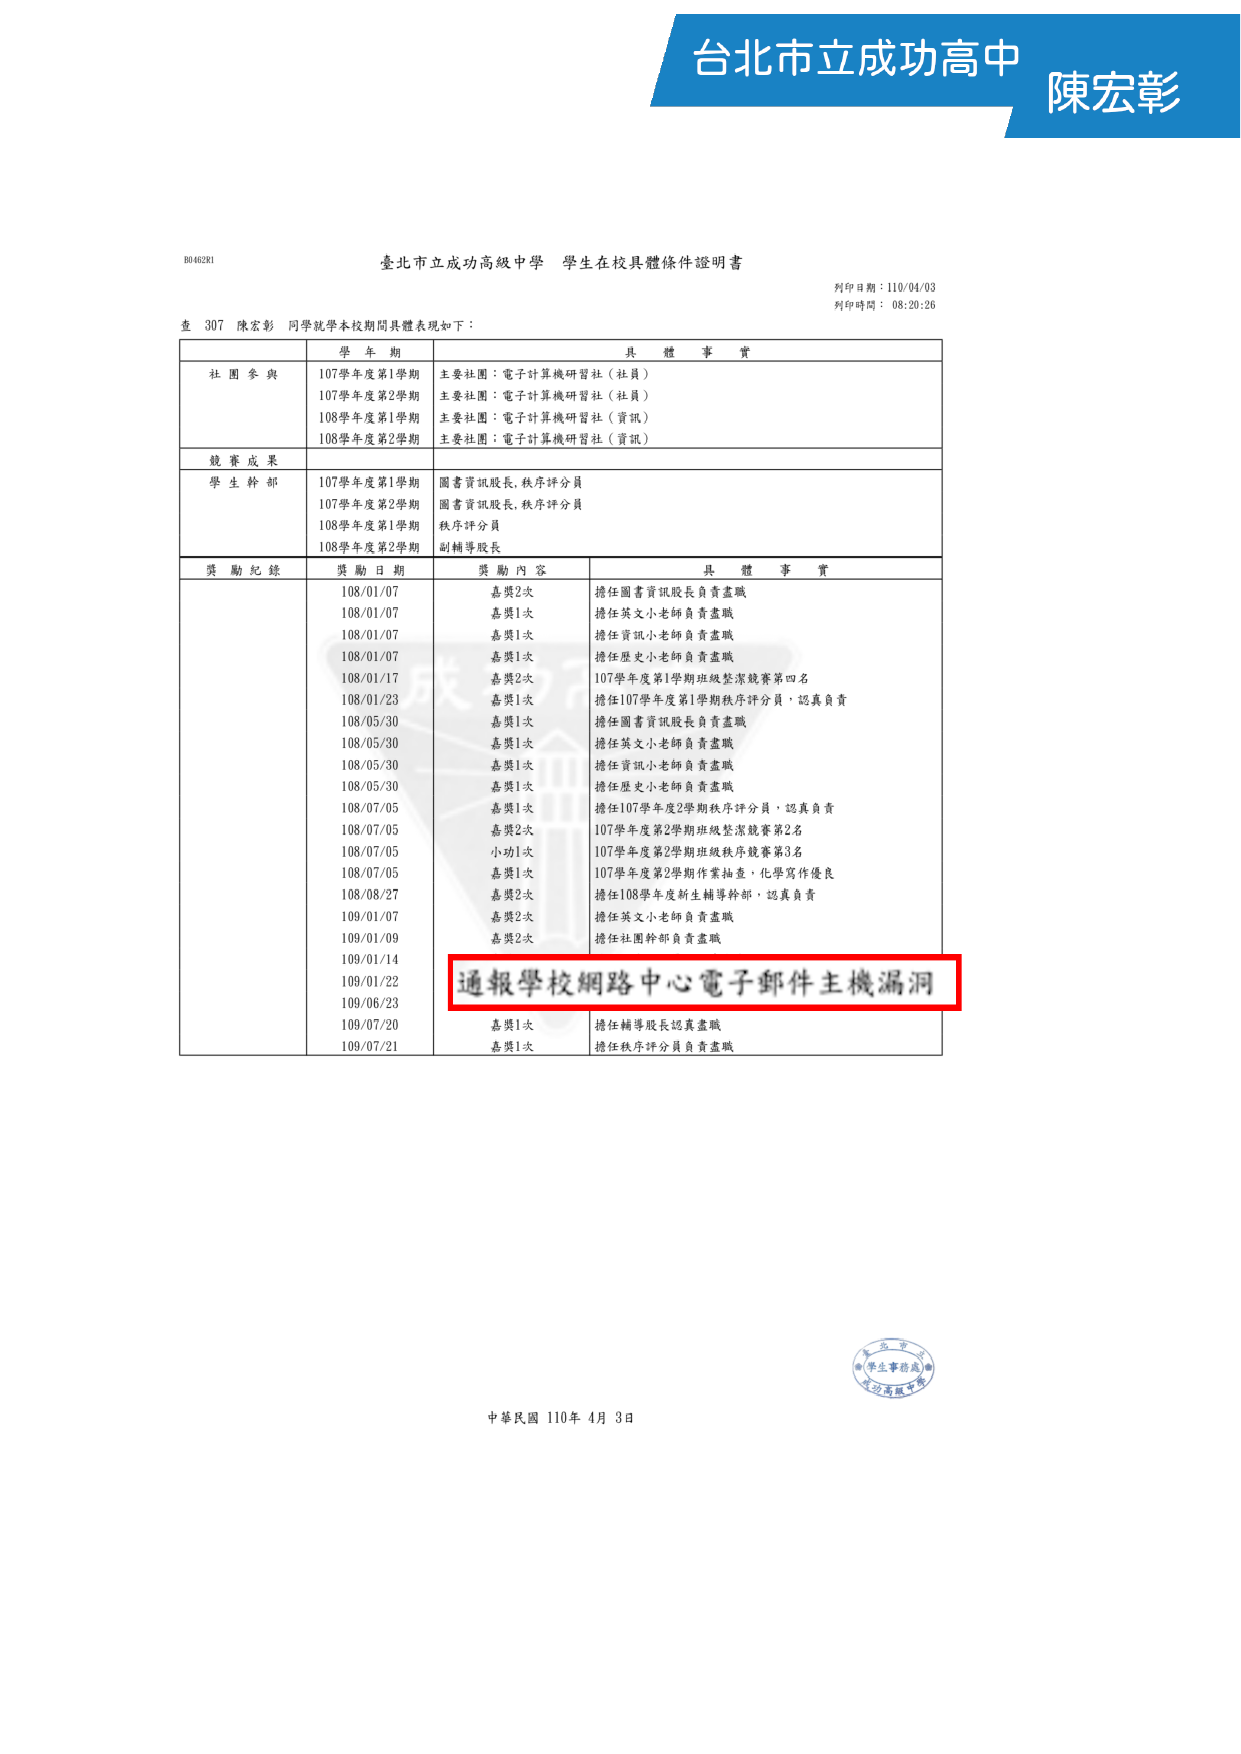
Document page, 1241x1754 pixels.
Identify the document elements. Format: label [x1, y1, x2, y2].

picture [0, 0, 1241, 152]
